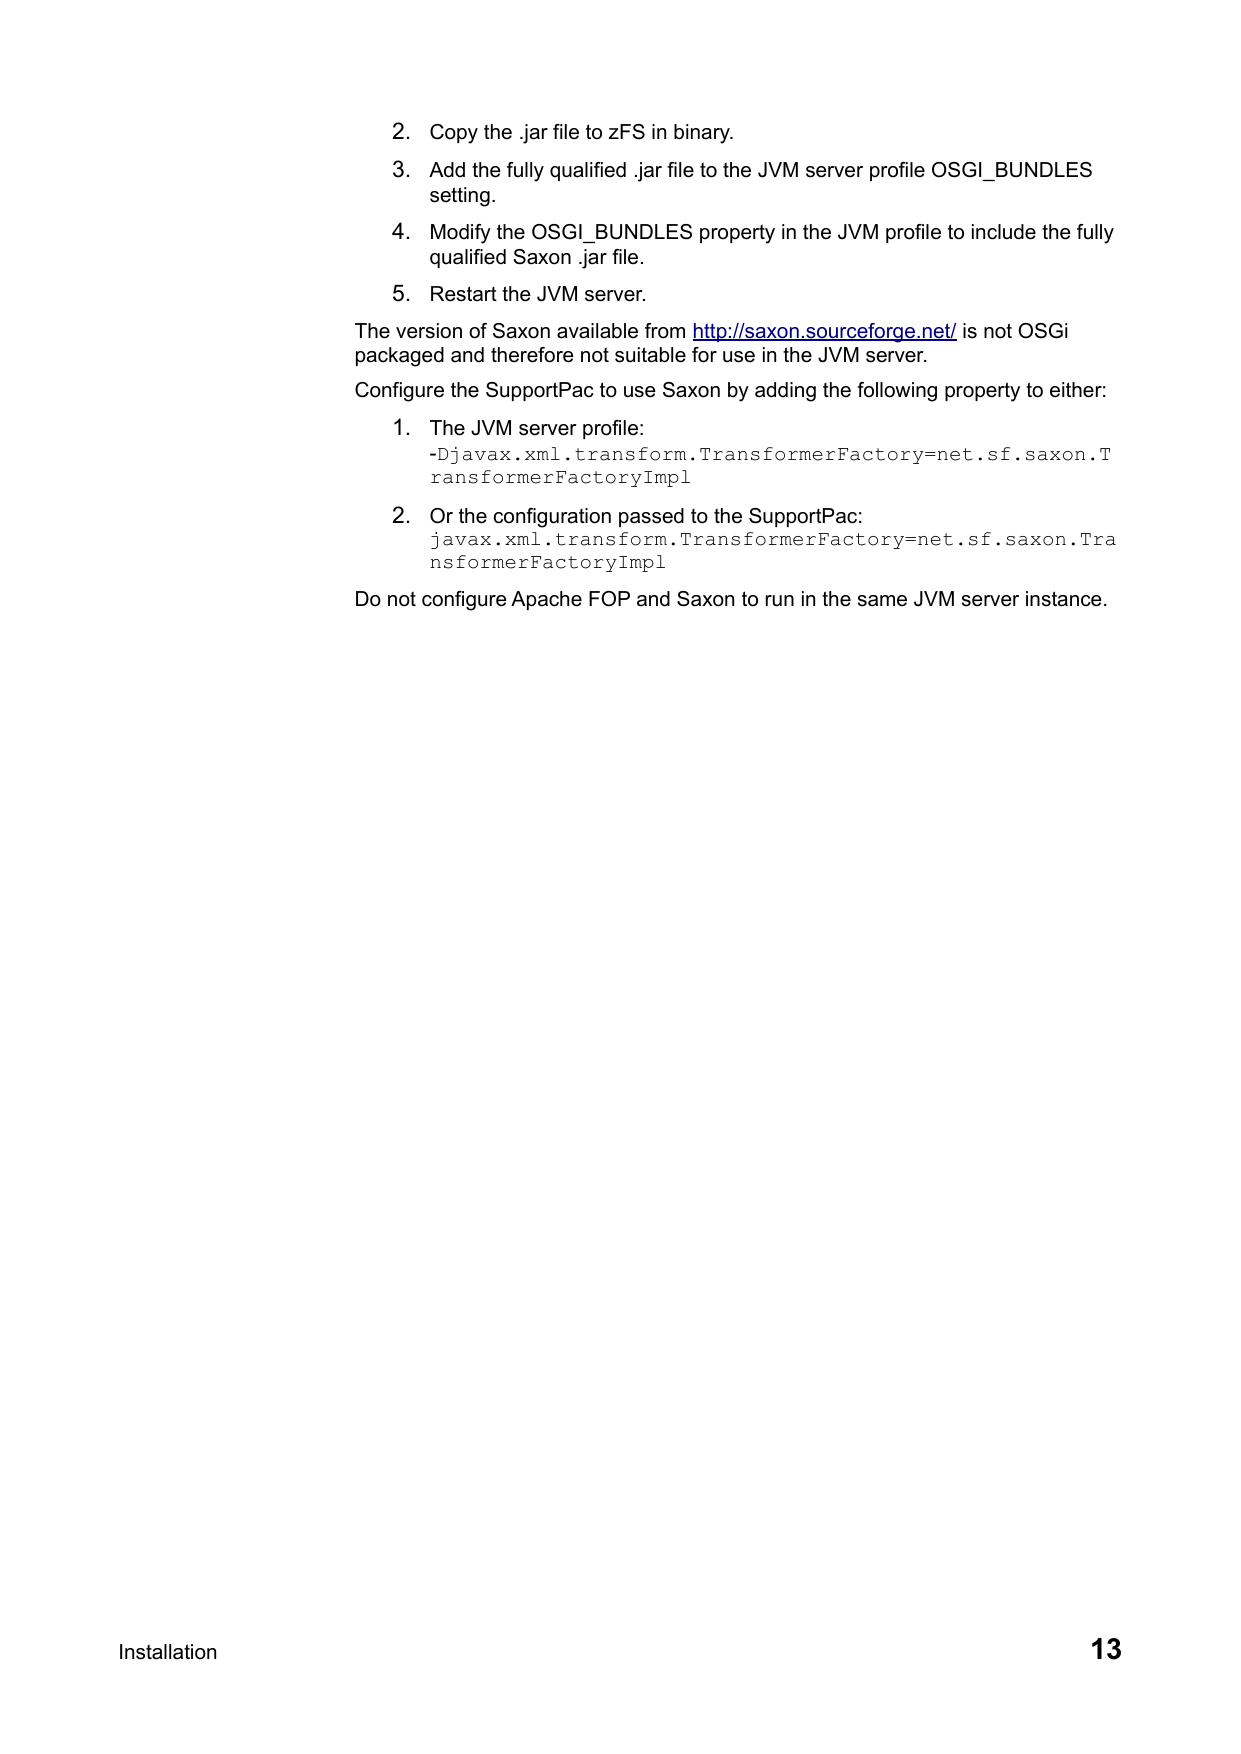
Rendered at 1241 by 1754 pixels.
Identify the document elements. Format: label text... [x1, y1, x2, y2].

list Modify the OSGI_BUNDLES property in the JVM profile to include the fully qualified Saxon .jar file. [392, 218, 1122, 269]
text Do not configure Apache FOP and Saxon to run in the same JVM server instance. [354, 587, 1122, 611]
list Add the fully qualified .jar file to the JVM server profile OSGI_BUNDLES setting. [392, 156, 1122, 207]
list Or the configuration passed to the SupportPac: javax.xml.transform.TransformerFactory=net.sf.saxon.TransformerFactoryImpl [392, 502, 1122, 575]
list Restart the JVM server. [392, 280, 1122, 307]
text Configure the SupportPac to use Saxon by adding the following property to either: [354, 378, 1122, 402]
list Copy the .jar file to zFS in binary. [392, 118, 1122, 144]
text The version of Saxon available from http://saxon.sourceforge.net/ is not OSGi packaged and therefore not suitable for use in the JVM server. [354, 318, 1122, 366]
list The JVM server profile: ‑Djavax.xml.transform.TransformerFactory=net.sf.saxon.TransformerFactoryImpl [392, 414, 1122, 490]
